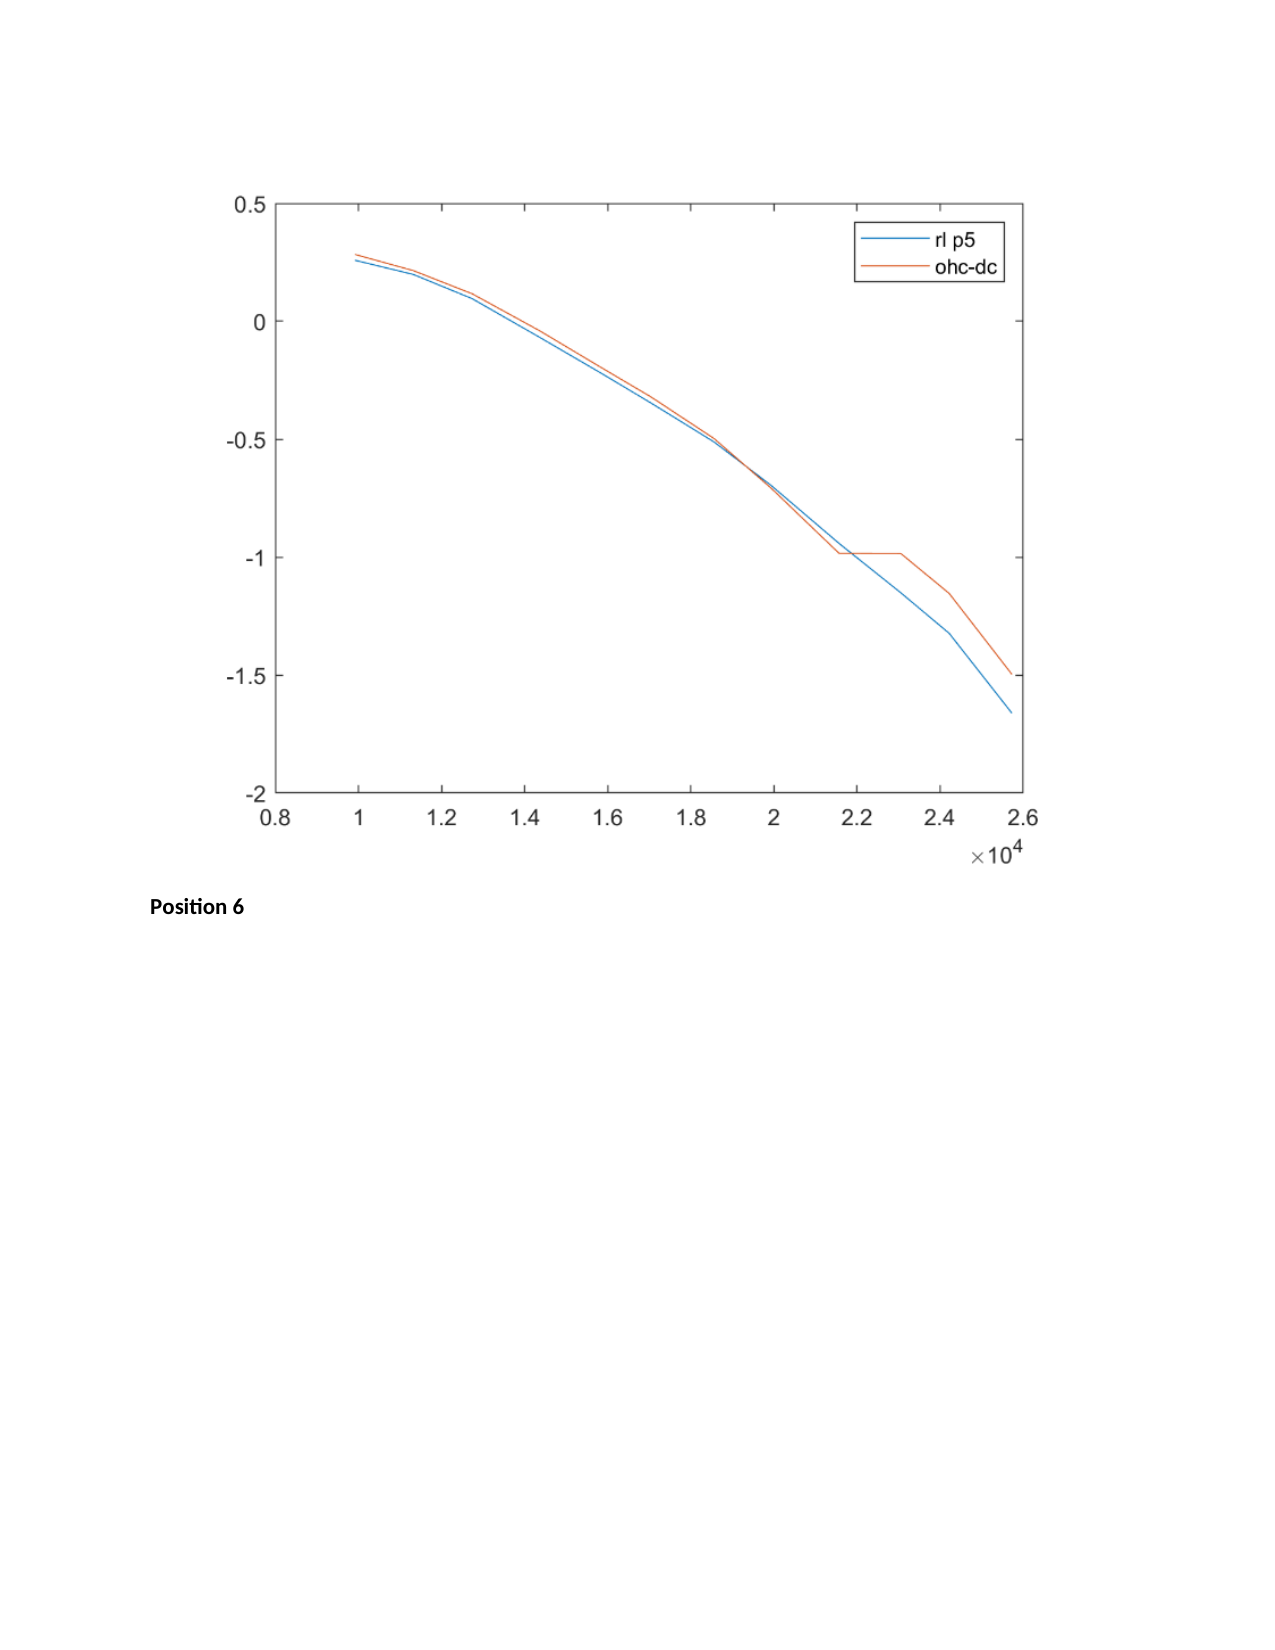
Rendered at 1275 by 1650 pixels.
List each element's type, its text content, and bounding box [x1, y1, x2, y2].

picture [150, 150, 1115, 873]
text Position 6 [150, 892, 1125, 920]
